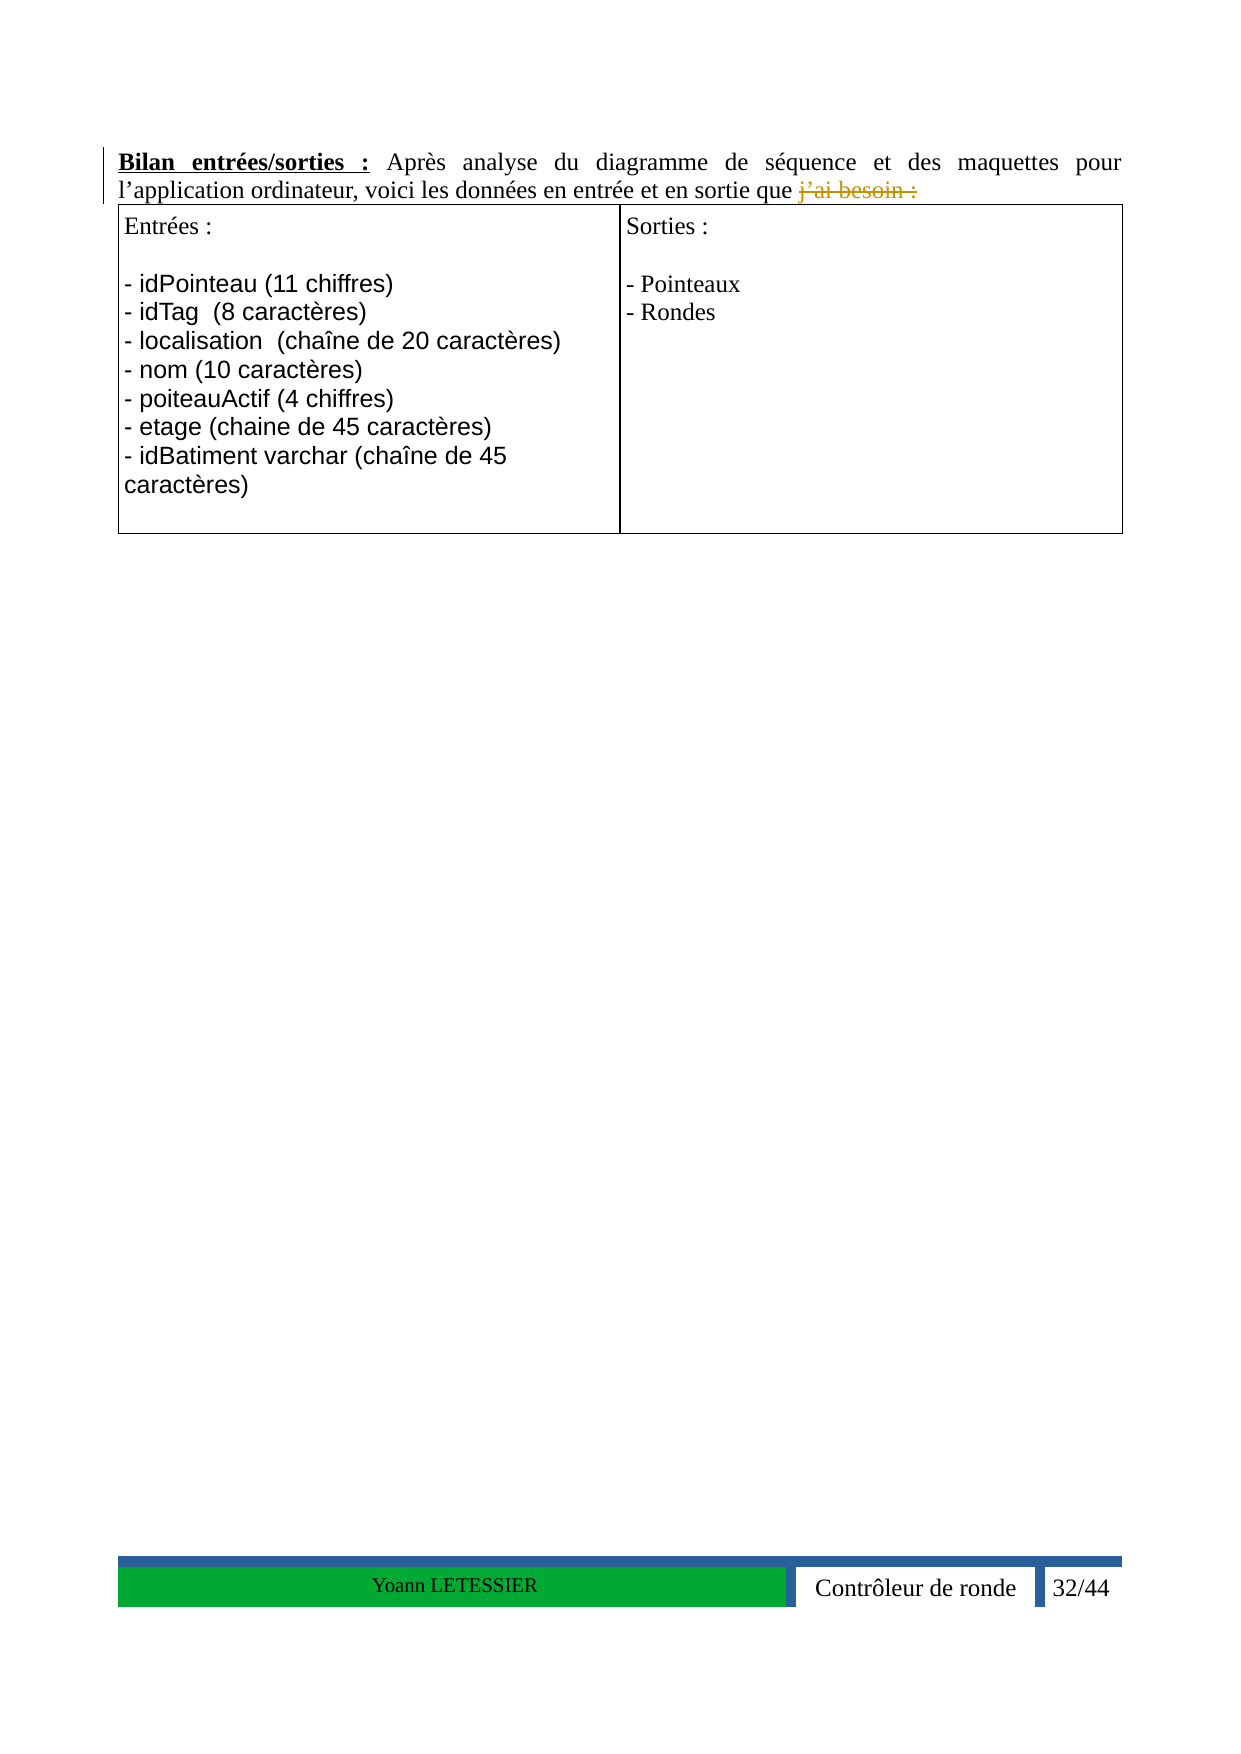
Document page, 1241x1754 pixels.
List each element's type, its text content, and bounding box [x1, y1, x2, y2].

table_header Sorties : - Pointeaux - Rondes [621, 205, 1122, 533]
text Bilan entrées/sorties : Après analyse du diagramme de séquence et des maquettes pour l’application ordinateur, voici les données en entrée et en sortie que [118, 147, 1122, 204]
table_header Entrées : - idPointeau (11 chiffres) - idTag (8 caractères) - localisation (chaîne de 20 caractères) - nom (10 caractères) - poiteauActif (4 chiffres) - etage (chaine de 45 caractères) - idBatiment varchar (chaîne de 45 caractères) [119, 205, 619, 533]
